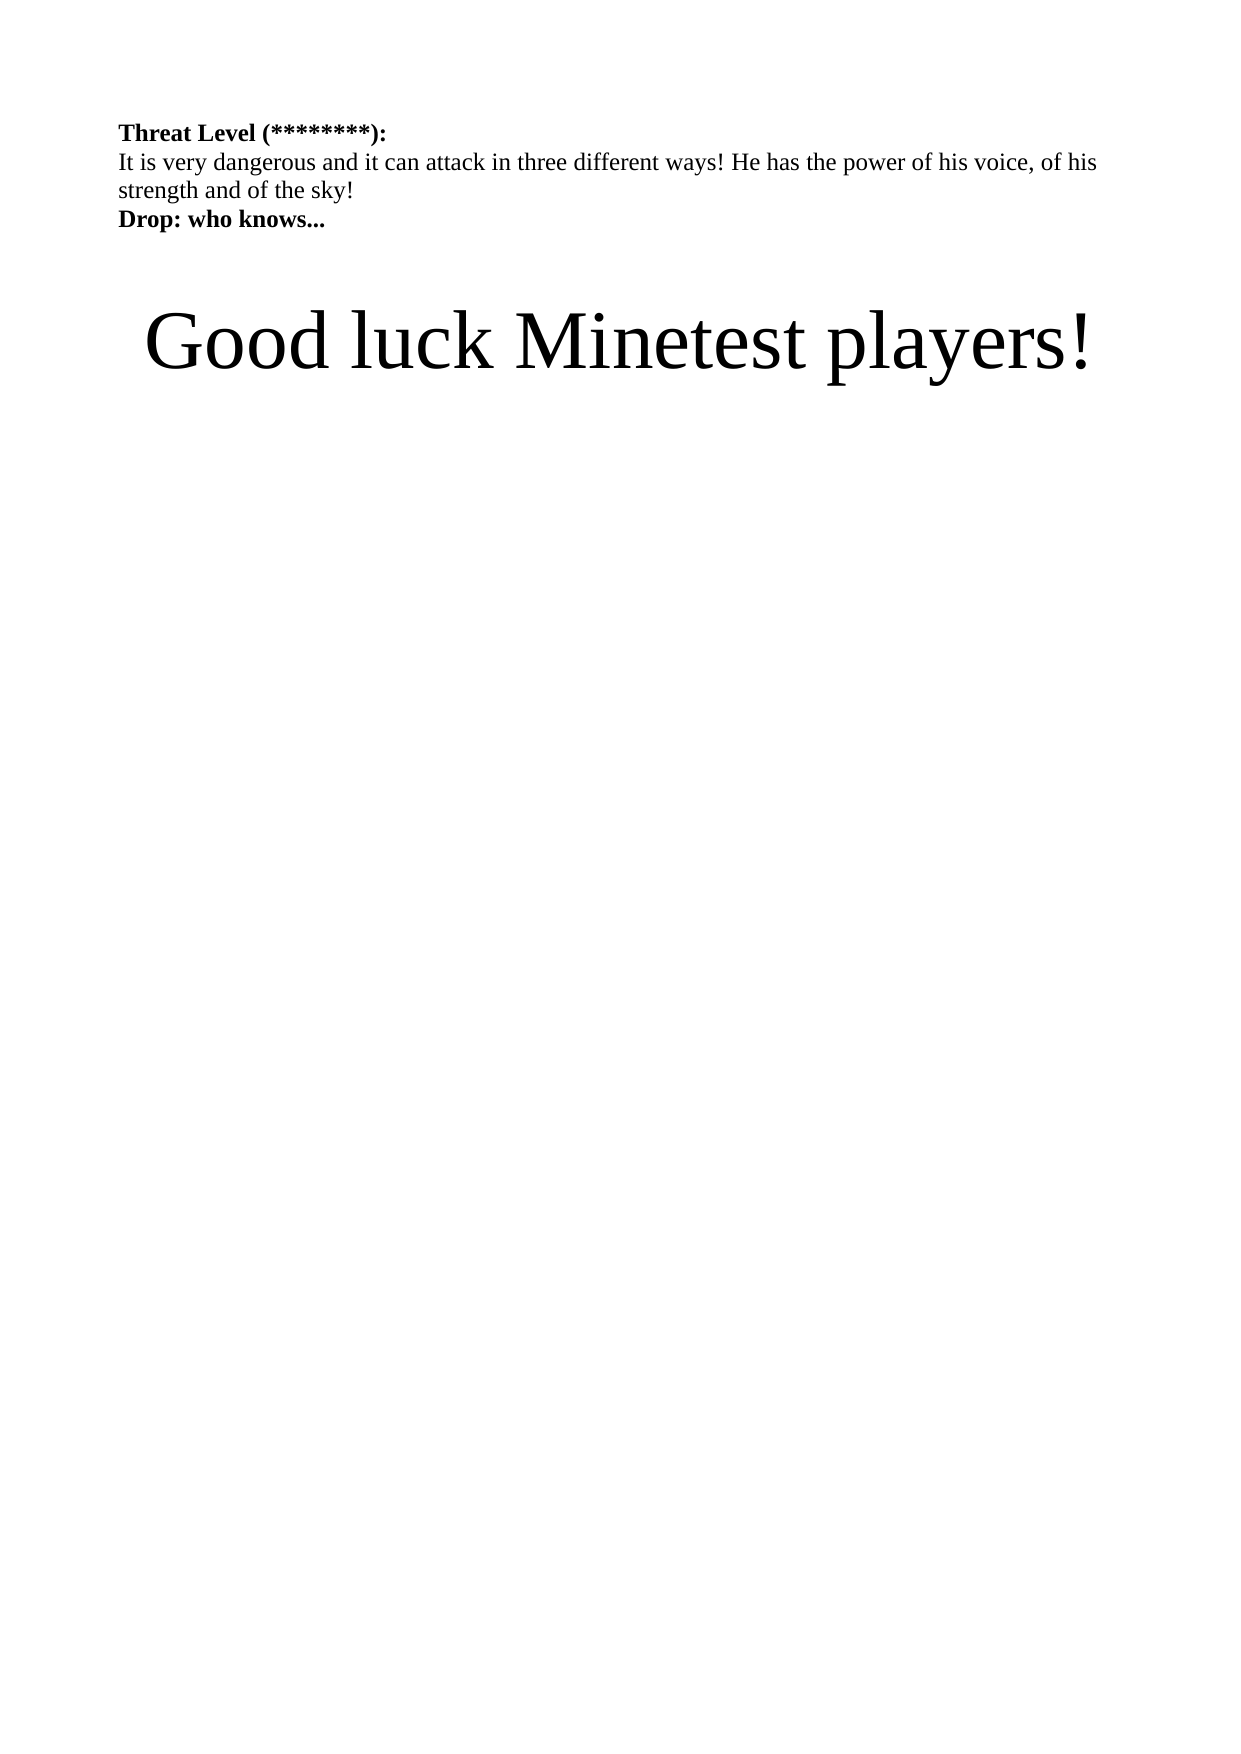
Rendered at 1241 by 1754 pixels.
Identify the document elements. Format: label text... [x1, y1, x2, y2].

text Threat Level (********): [118, 118, 1122, 147]
text Drop: who knows... [118, 204, 1122, 233]
text Good luck Minetest players! [118, 291, 1122, 386]
text It is very dangerous and it can attack in three different ways! He has the power of his voice, of his strength and of the sky! [118, 147, 1122, 204]
